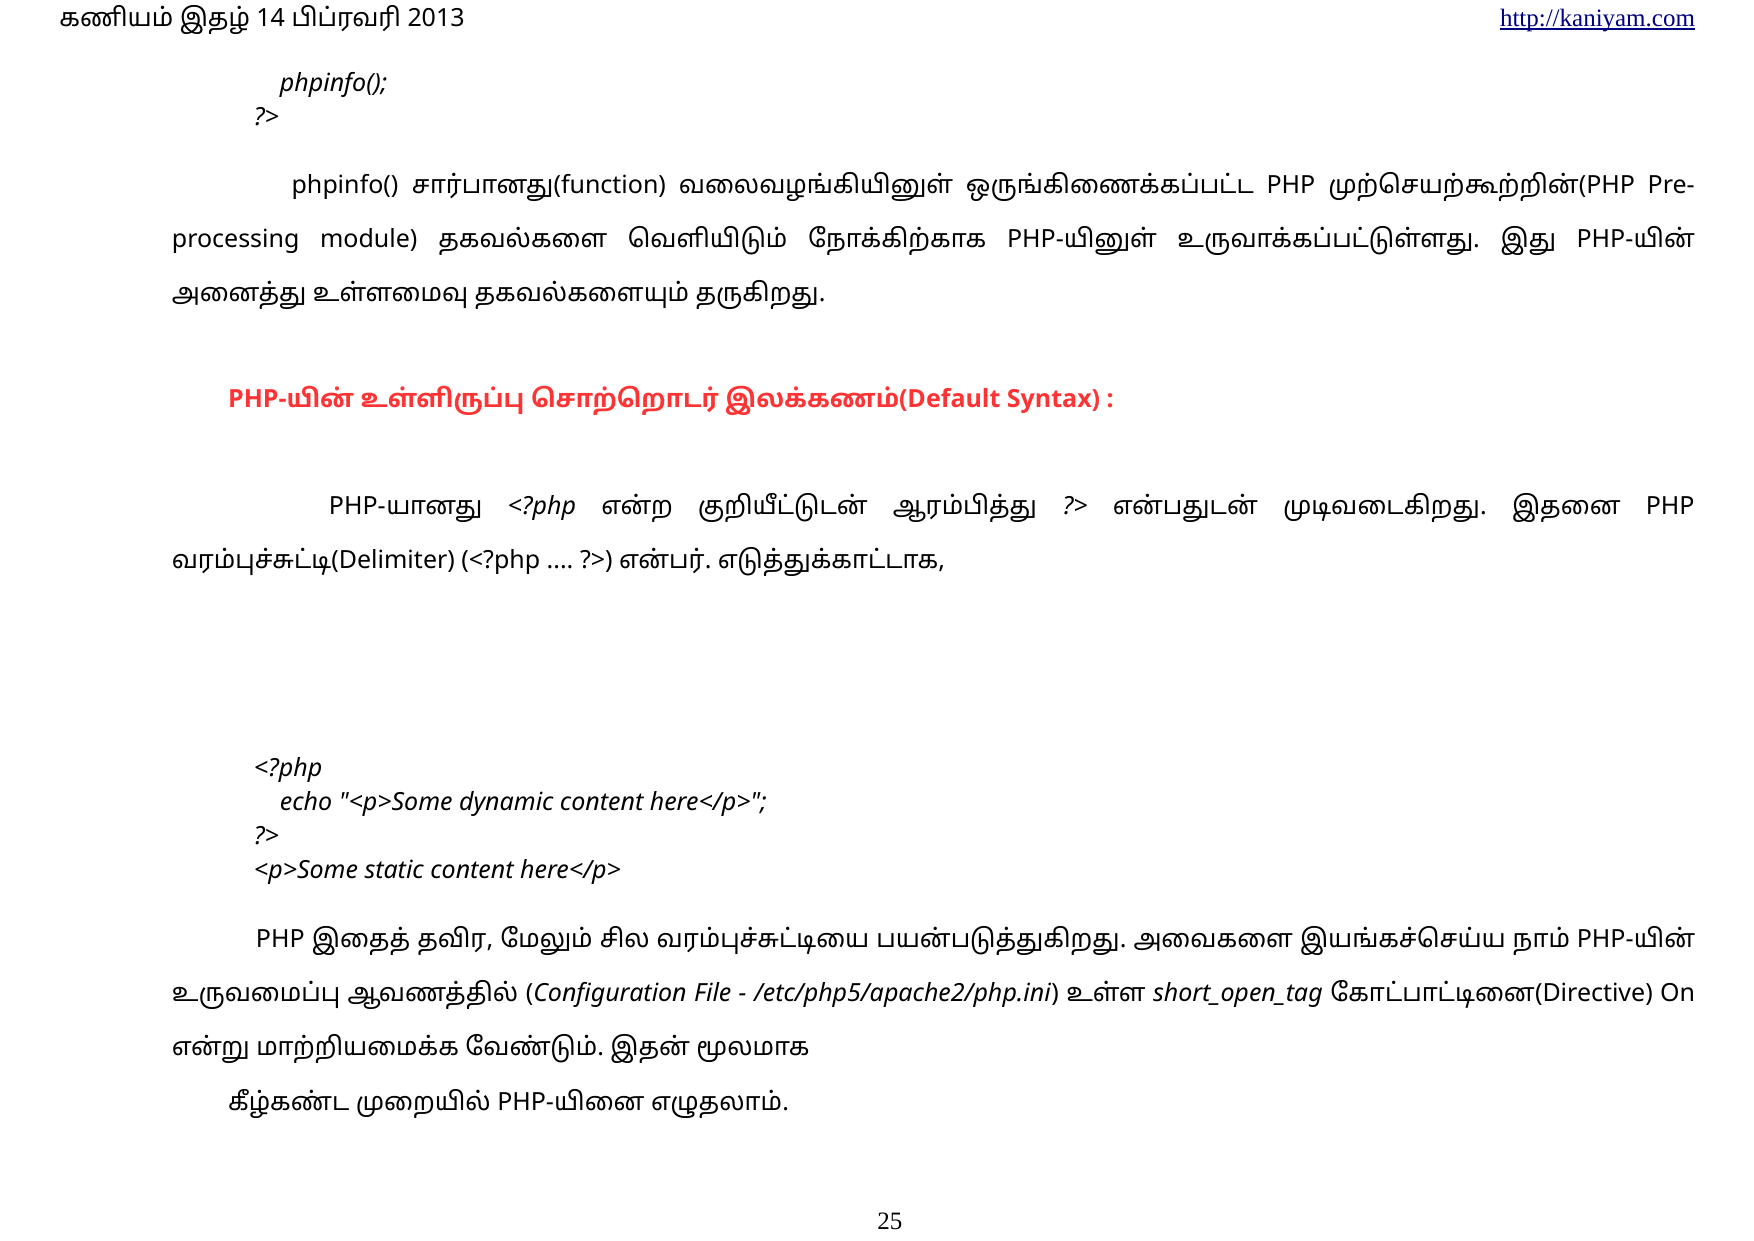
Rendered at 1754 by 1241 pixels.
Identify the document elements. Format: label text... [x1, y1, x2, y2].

text <?php [172, 750, 1695, 784]
text phpinfo(); [172, 64, 1695, 98]
text <p>Some static content here</p> [172, 852, 1695, 886]
text PHP-யானது <?php என்ற குறியீட்டுடன் ஆரம்பித்து ?> என்பதுடன் முடிவடைகிறது. இதனை PHP வரம்புச்சுட்டி(Delimiter) (<?php .... ?>) என்பர். எடுத்துக்காட்டாக, [172, 487, 1695, 578]
text ?> [172, 818, 1695, 852]
text கீழ்கண்ட முறையில் PHP-யினை எழுதலாம். [172, 1083, 1695, 1121]
text echo "<p>Some dynamic content here</p>"; [172, 784, 1695, 818]
text phpinfo() சார்பானது(function) வலைவழங்கியினுள் ஒருங்கிணைக்கப்பட்ட PHP முற்செயற்கூற்றின்(PHP Pre-processing module) தகவல்களை வெளியிடும் நோக்கிற்காக PHP-யினுள் உருவாக்கப்பட்டுள்ளது. இது PHP-யின் அனைத்து உள்ளமைவு தகவல்களையும் தருகிறது. [172, 166, 1695, 311]
text PHP-யின் உள்ளிருப்பு சொற்றொடர் இலக்கணம்(Default Syntax) : [172, 381, 1695, 418]
text PHP இதைத் தவிர, மேலும் சில வரம்புச்சுட்டியை பயன்படுத்துகிறது. அவைகளை இயங்கச்செய்ய நாம் PHP-யின் உருவமைப்பு ஆவணத்தில் (Configuration File - /etc/php5/apache2/php.ini) உள்ள short_open_tag கோட்பாட்டினை(Directive) On என்று மாற்றியமைக்க வேண்டும். இதன் மூலமாக [172, 920, 1695, 1065]
text ?> [172, 98, 1695, 132]
